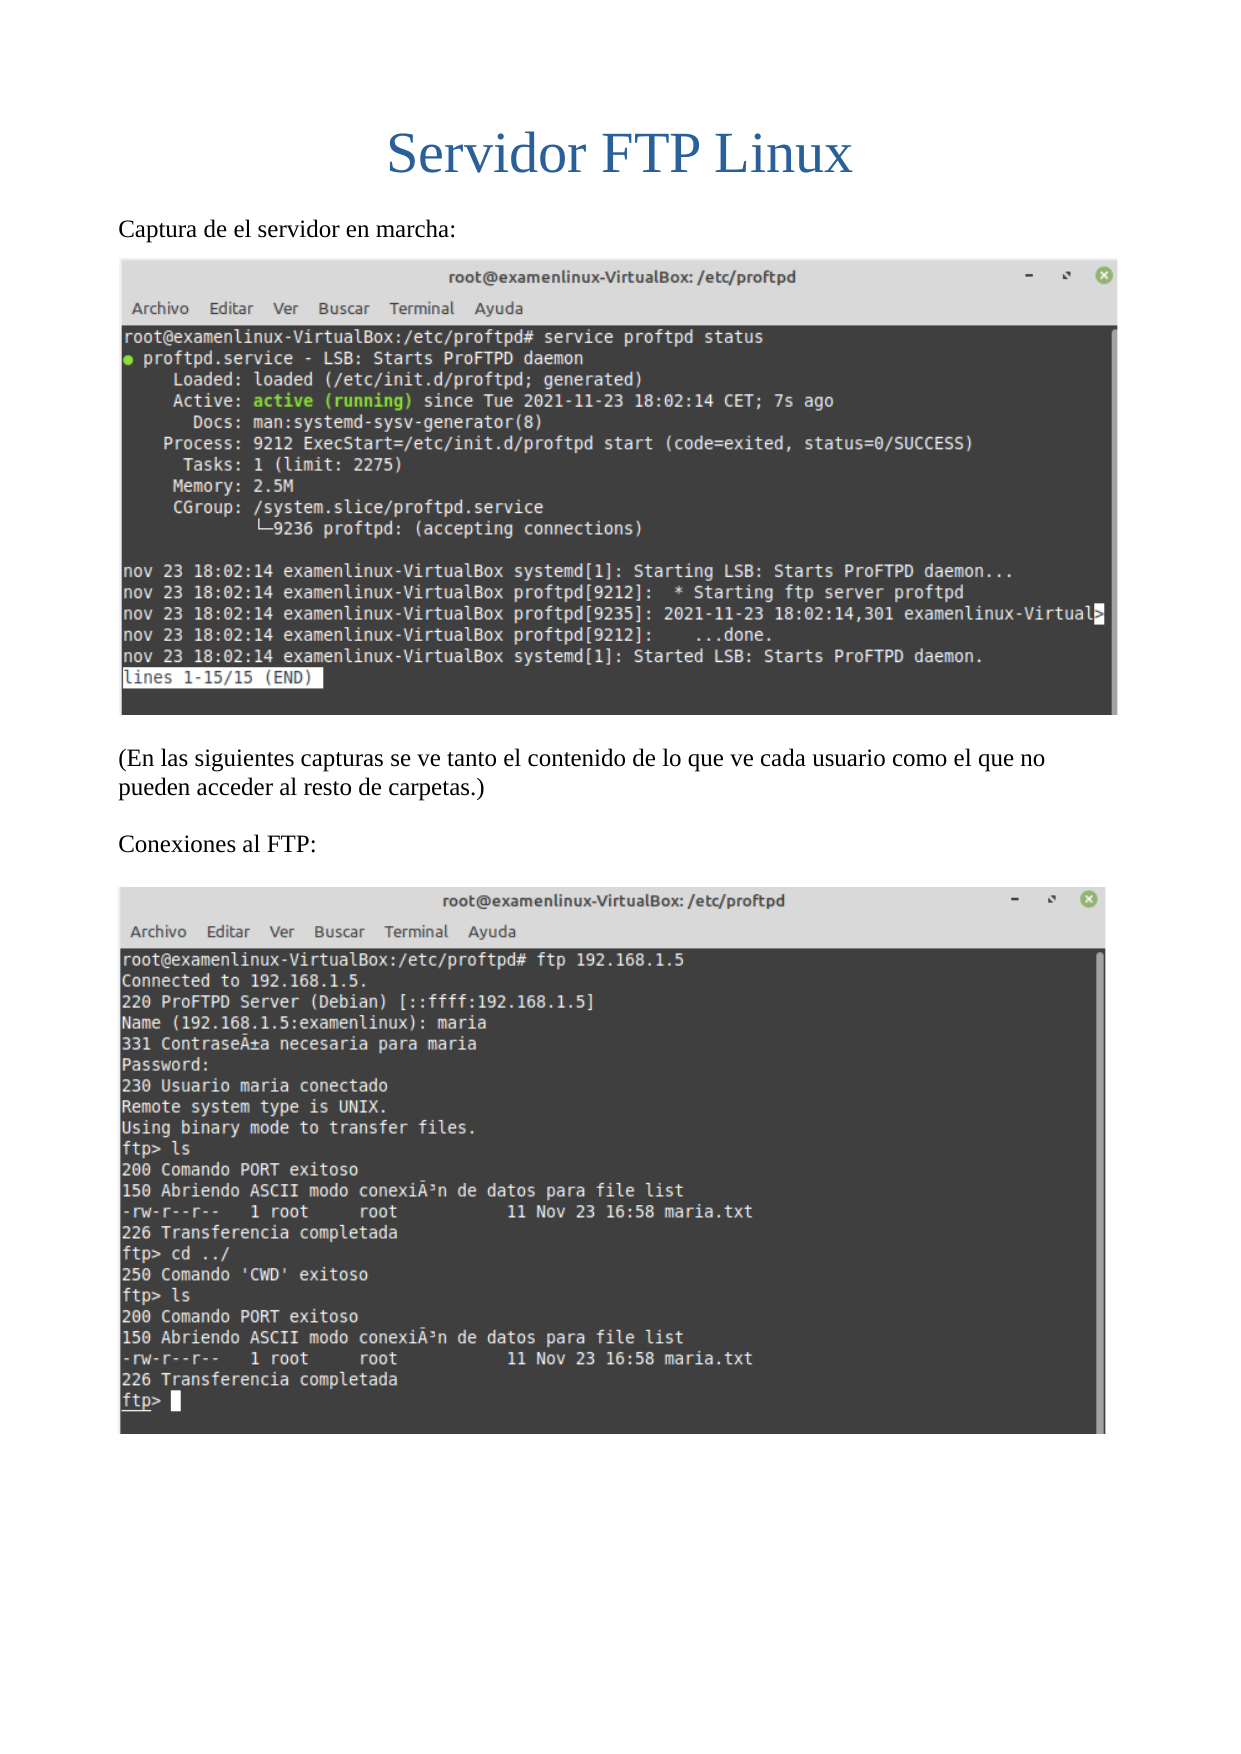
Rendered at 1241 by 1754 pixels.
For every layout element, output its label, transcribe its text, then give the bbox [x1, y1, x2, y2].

text Servidor FTP Linux [118, 118, 1122, 185]
text Conexiones al FTP: [118, 829, 1122, 858]
text Captura de el servidor en marcha: [118, 214, 1122, 243]
picture [981, 258, 1118, 715]
picture [975, 887, 1106, 1434]
text (En las siguientes capturas se ve tanto el contenido de lo que ve cada usuario como el que no pueden acceder al resto de carpetas.) [118, 743, 1122, 801]
